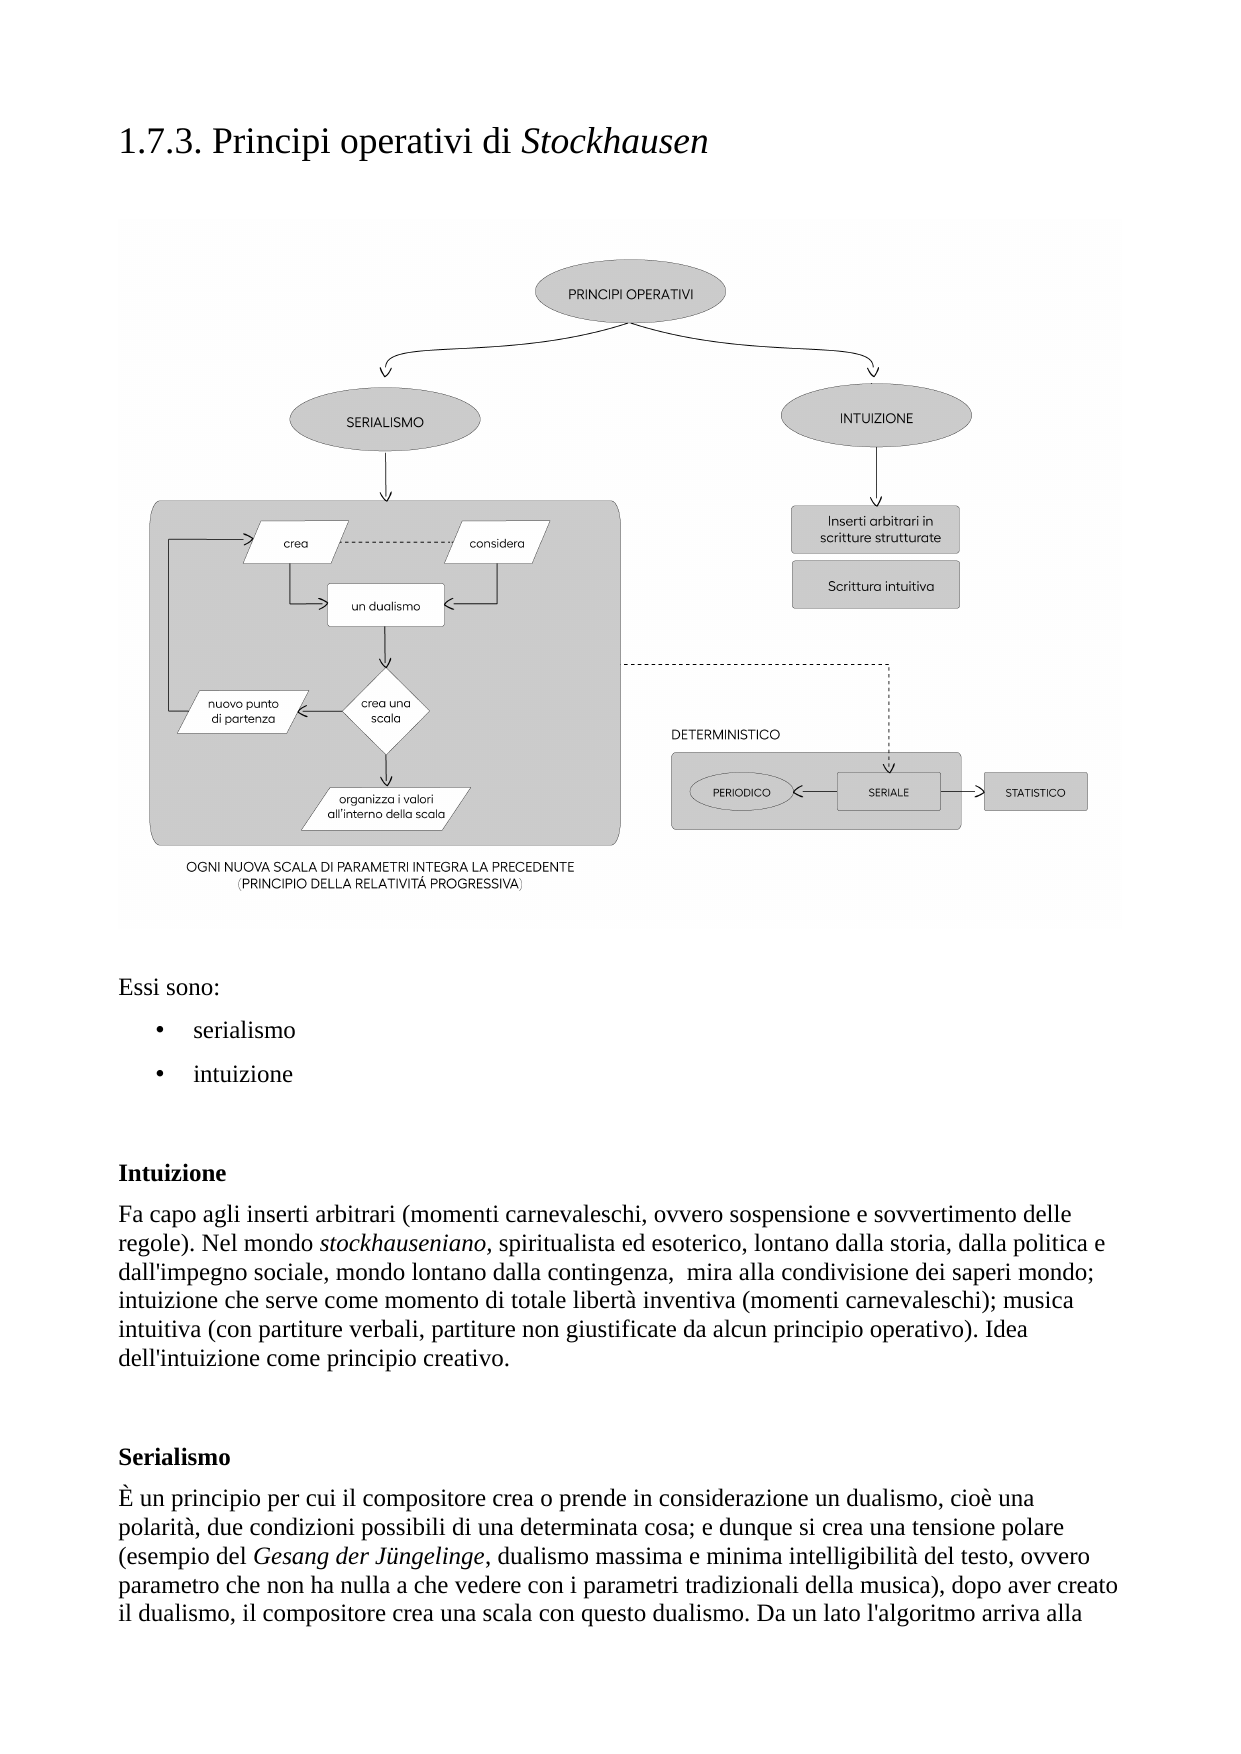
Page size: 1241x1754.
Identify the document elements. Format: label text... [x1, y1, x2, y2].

text Fa capo agli inserti arbitrari (momenti carnevaleschi, ovvero sospensione e sovvertimento delle regole). Nel mondo stockhauseniano, spiritualista ed esoterico, lontano dalla storia, dalla politica e dall'impegno sociale, mondo lontano dalla contingenza, mira alla condivisione dei saperi mondo; intuizione che serve come momento di totale libertà inventiva (momenti carnevaleschi); musica intuitiva (con partiture verbali, partiture non giustificate da alcun principio operativo). Idea dell'intuizione come principio creativo. [118, 1199, 1122, 1372]
text Essi sono: [118, 972, 1122, 1001]
text È un principio per cui il compositore crea o prende in considerazione un dualismo, cioè una polarità, due condizioni possibili di una determinata cosa; e dunque si crea una tensione polare (esempio del Gesang der Jüngelinge, dualismo massima e minima intelligibilità del testo, ovvero parametro che non ha nulla a che vedere con i parametri tradizionali della musica), dopo aver creato il dualismo, il compositore crea una scala con questo dualismo. Da un lato l'algoritmo arriva alla [118, 1483, 1122, 1627]
list serialismo [156, 1016, 1122, 1044]
subtitle Serialismo [118, 1442, 1122, 1471]
list intuizione [156, 1059, 1122, 1088]
subtitle Intuizione [118, 1158, 1122, 1187]
text 1.7.3. Principi operativi di Stockhausen [118, 118, 1122, 161]
picture [118, 219, 1123, 929]
